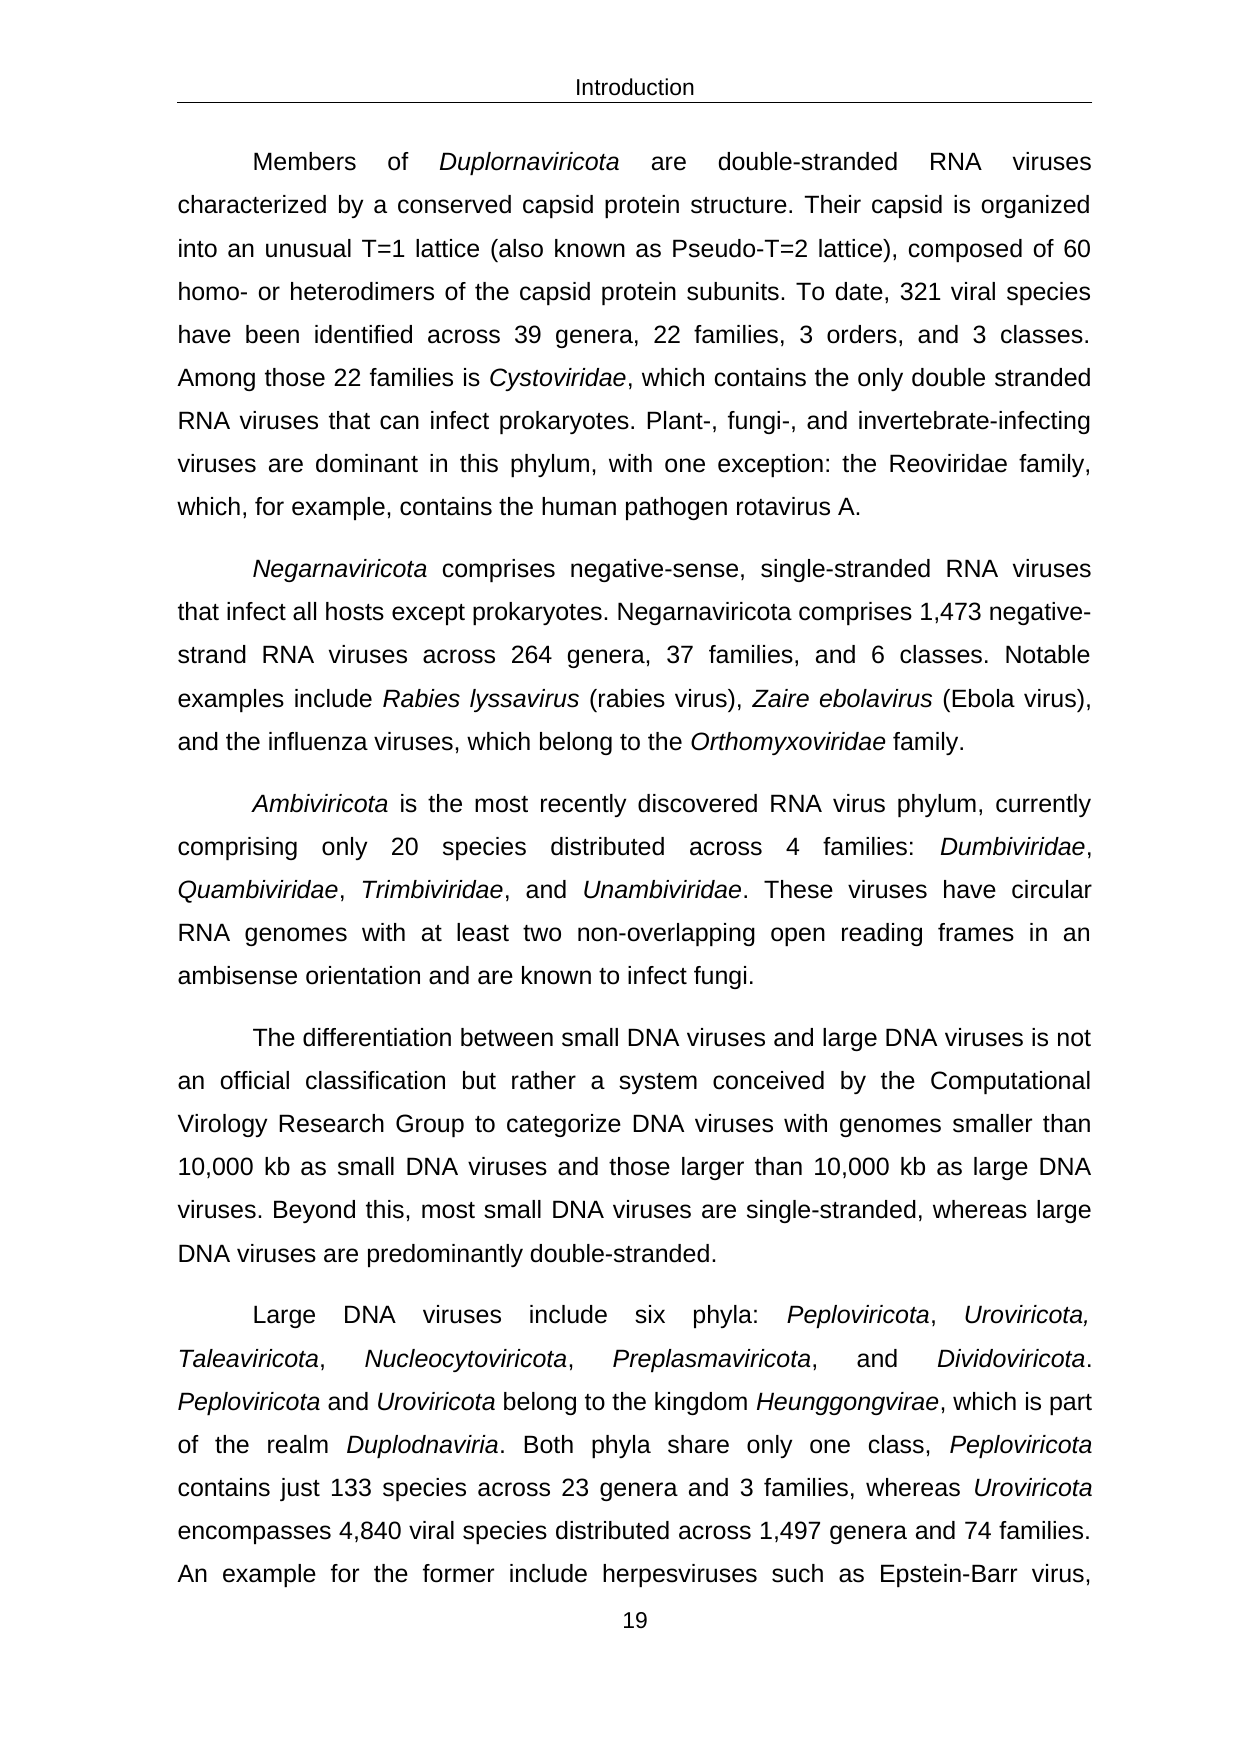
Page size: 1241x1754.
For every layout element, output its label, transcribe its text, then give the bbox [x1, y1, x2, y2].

text The differentiation between small DNA viruses and large DNA viruses is not an official classification but rather a system conceived by the Computational Virology Research Group to categorize DNA viruses with genomes smaller than 10,000 kb as small DNA viruses and those larger than 10,000 kb as large DNA viruses. Beyond this, most small DNA viruses are single-stranded, whereas large DNA viruses are predominantly double-stranded. [177, 1023, 1092, 1267]
text Large DNA viruses include six phyla: Peploviricota, Uroviricota, Taleaviricota, Nucleocytoviricota, Preplasmaviricota, and Dividoviricota. Peploviricota and Uroviricota belong to the kingdom Heunggongvirae, which is part of the realm Duplodnaviria. Both phyla share only one class, Peploviricota contains just 133 species across 23 genera and 3 families, whereas Uroviricota encompasses 4,840 viral species distributed across 1,497 genera and 74 families. An example for the former include herpesviruses such as Epstein-Barr virus, [177, 1301, 1092, 1588]
text Negarnaviricota comprises negative-sense, single-stranded RNA viruses that infect all hosts except prokaryotes. Negarnaviricota comprises 1,473 negative-strand RNA viruses across 264 genera, 37 families, and 6 classes. Notable examples include Rabies lyssavirus (rabies virus), Zaire ebolavirus (Ebola virus), and the influenza viruses, which belong to the Orthomyxoviridae family. [177, 554, 1092, 756]
text Ambiviricota is the most recently discovered RNA virus phylum, currently comprising only 20 species distributed across 4 families: Dumbiviridae, Quambiviridae, Trimbiviridae, and Unambiviridae. These viruses have circular RNA genomes with at least two non-overlapping open reading frames in an ambisense orientation and are known to infect fungi. [177, 789, 1092, 990]
text Members of Duplornaviricota are double-stranded RNA viruses characterized by a conserved capsid protein structure. Their capsid is organized into an unusual T=1 lattice (also known as Pseudo-T=2 lattice), composed of 60 homo- or heterodimers of the capsid protein subunits. To date, 321 viral species have been identified across 39 genera, 22 families, 3 orders, and 3 classes. Among those 22 families is Cystoviridae, which contains the only double stranded RNA viruses that can infect prokaryotes. Plant-, fungi-, and invertebrate-infecting viruses are dominant in this phylum, with one exception: the Reoviridae family, which, for example, contains the human pathogen rotavirus A. [177, 147, 1092, 521]
